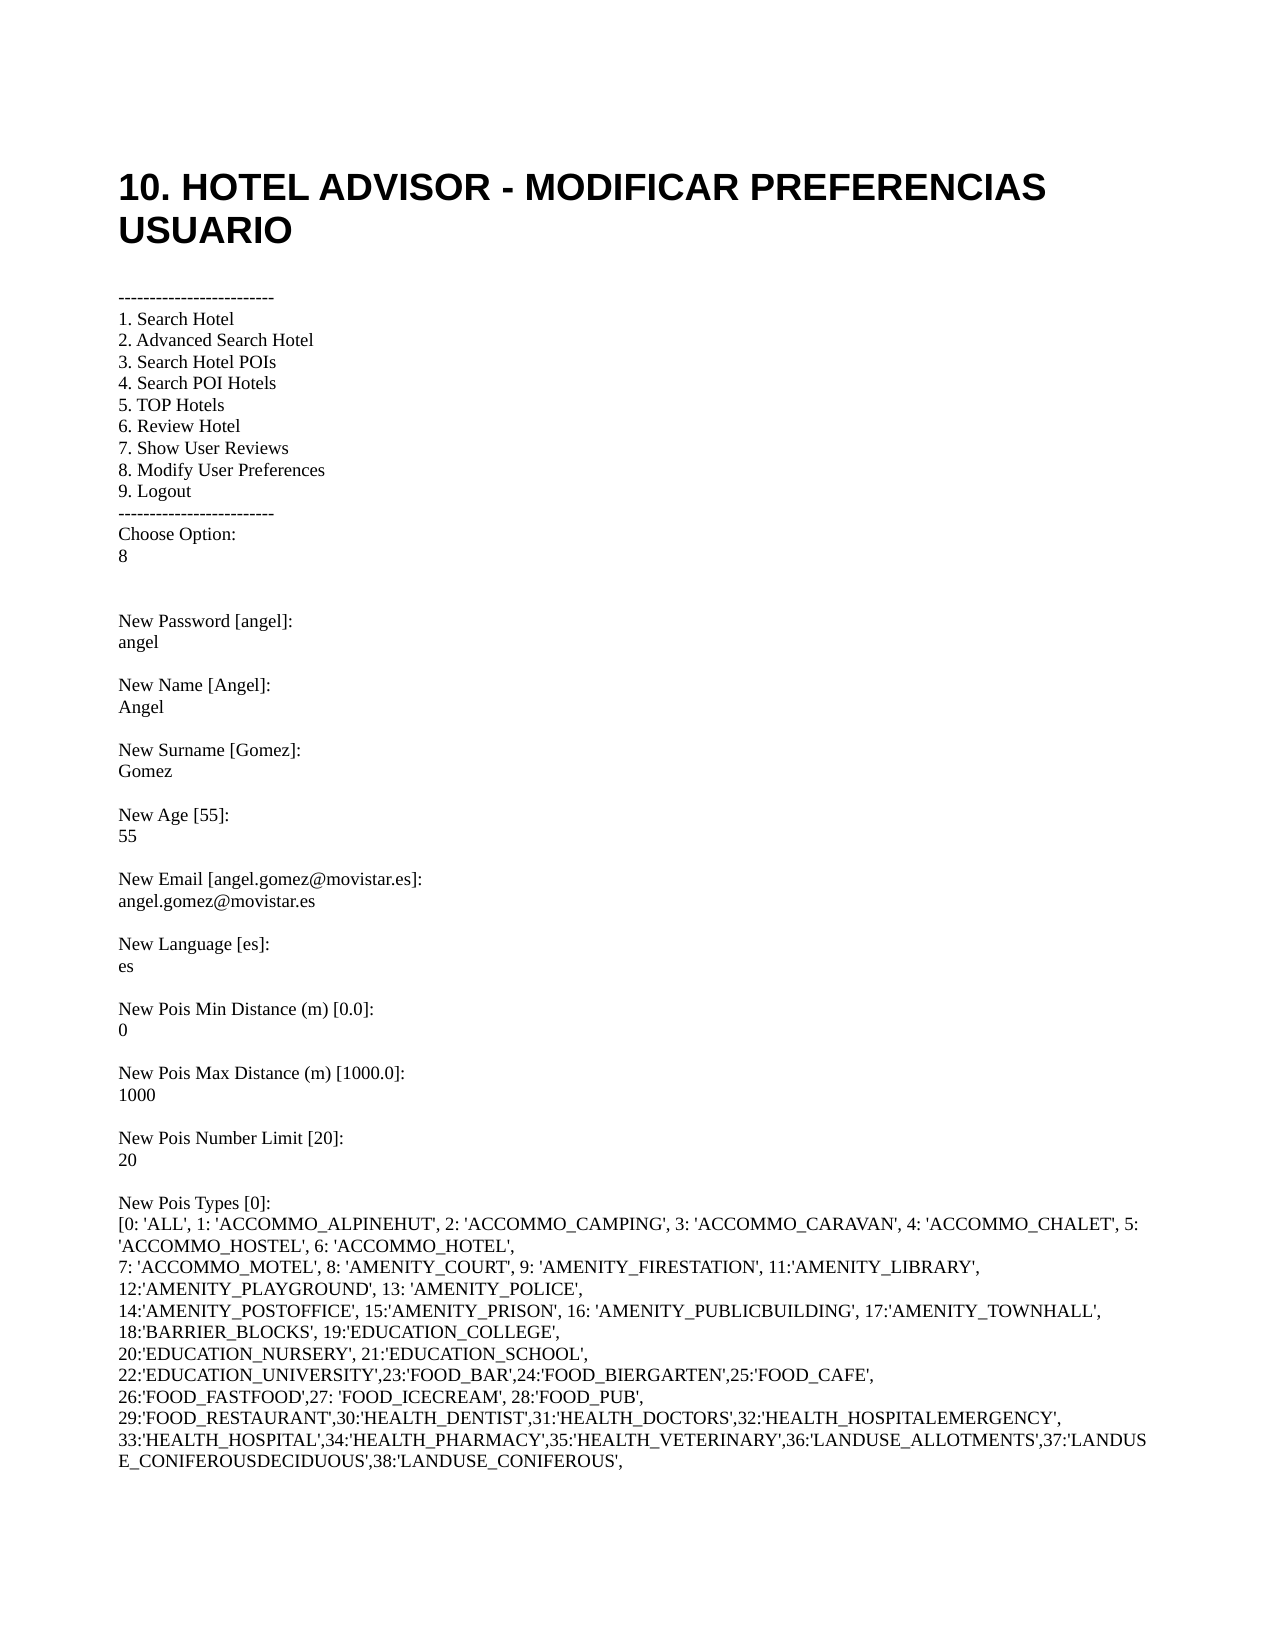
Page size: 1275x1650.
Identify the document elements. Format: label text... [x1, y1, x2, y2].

text Choose Option: [118, 523, 1157, 545]
text ------------------------- [118, 286, 1157, 308]
text 2. Advanced Search Hotel [118, 329, 1157, 351]
text 14:'AMENITY_POSTOFFICE', 15:'AMENITY_PRISON', 16: 'AMENITY_PUBLICBUILDING', 17:'AMENITY_TOWNHALL', 18:'BARRIER_BLOCKS', 19:'EDUCATION_COLLEGE', [118, 1299, 1157, 1343]
text 6. Review Hotel [118, 415, 1157, 437]
text New Pois Max Distance (m) [1000.0]: [118, 1062, 1157, 1084]
subtitle 10. HOTEL ADVISOR - MODIFICAR PREFERENCIAS USUARIO [118, 165, 1157, 252]
text 7. Show User Reviews [118, 437, 1157, 458]
text angel.gomez@movistar.es [118, 890, 1157, 911]
text 9. Logout [118, 480, 1157, 502]
text Gomez [118, 760, 1157, 782]
text New Pois Number Limit [20]: [118, 1127, 1157, 1148]
text 1. Search Hotel [118, 308, 1157, 329]
text 3. Search Hotel POIs [118, 351, 1157, 372]
text 4. Search POI Hotels [118, 372, 1157, 394]
text ------------------------- [118, 502, 1157, 523]
text angel [118, 631, 1157, 653]
text New Language [es]: [118, 933, 1157, 954]
text 1000 [118, 1084, 1157, 1105]
text 26:'FOOD_FASTFOOD',27: 'FOOD_ICECREAM', 28:'FOOD_PUB', 29:'FOOD_RESTAURANT',30:'HEALTH_DENTIST',31:'HEALTH_DOCTORS',32:'HEALTH_HOSPITALEMERGENCY', [118, 1386, 1157, 1429]
text New Pois Min Distance (m) [0.0]: [118, 998, 1157, 1019]
text [0: 'ALL', 1: 'ACCOMMO_ALPINEHUT', 2: 'ACCOMMO_CAMPING', 3: 'ACCOMMO_CARAVAN', 4: 'ACCOMMO_CHALET', 5: 'ACCOMMO_HOSTEL', 6: 'ACCOMMO_HOTEL', [118, 1213, 1157, 1256]
text New Pois Types [0]: [118, 1192, 1157, 1213]
text 5. TOP Hotels [118, 394, 1157, 415]
text New Age [55]: [118, 803, 1157, 825]
text 0 [118, 1019, 1157, 1041]
text 33:'HEALTH_HOSPITAL',34:'HEALTH_PHARMACY',35:'HEALTH_VETERINARY',36:'LANDUSE_ALLOTMENTS',37:'LANDUSE_CONIFEROUSDECIDUOUS',38:'LANDUSE_CONIFEROUS', [118, 1429, 1157, 1472]
text 55 [118, 825, 1157, 847]
text Angel [118, 696, 1157, 717]
text 20:'EDUCATION_NURSERY', 21:'EDUCATION_SCHOOL', 22:'EDUCATION_UNIVERSITY',23:'FOOD_BAR',24:'FOOD_BIERGARTEN',25:'FOOD_CAFE', [118, 1343, 1157, 1386]
text 20 [118, 1148, 1157, 1170]
text 8 [118, 545, 1157, 566]
text New Email [angel.gomez@movistar.es]: [118, 868, 1157, 890]
text New Password [angel]: [118, 609, 1157, 631]
text New Name [Angel]: [118, 674, 1157, 696]
text New Surname [Gomez]: [118, 739, 1157, 760]
text 7: 'ACCOMMO_MOTEL', 8: 'AMENITY_COURT', 9: 'AMENITY_FIRESTATION', 11:'AMENITY_LIBRARY', 12:'AMENITY_PLAYGROUND', 13: 'AMENITY_POLICE', [118, 1256, 1157, 1299]
text es [118, 954, 1157, 976]
text 8. Modify User Preferences [118, 458, 1157, 480]
